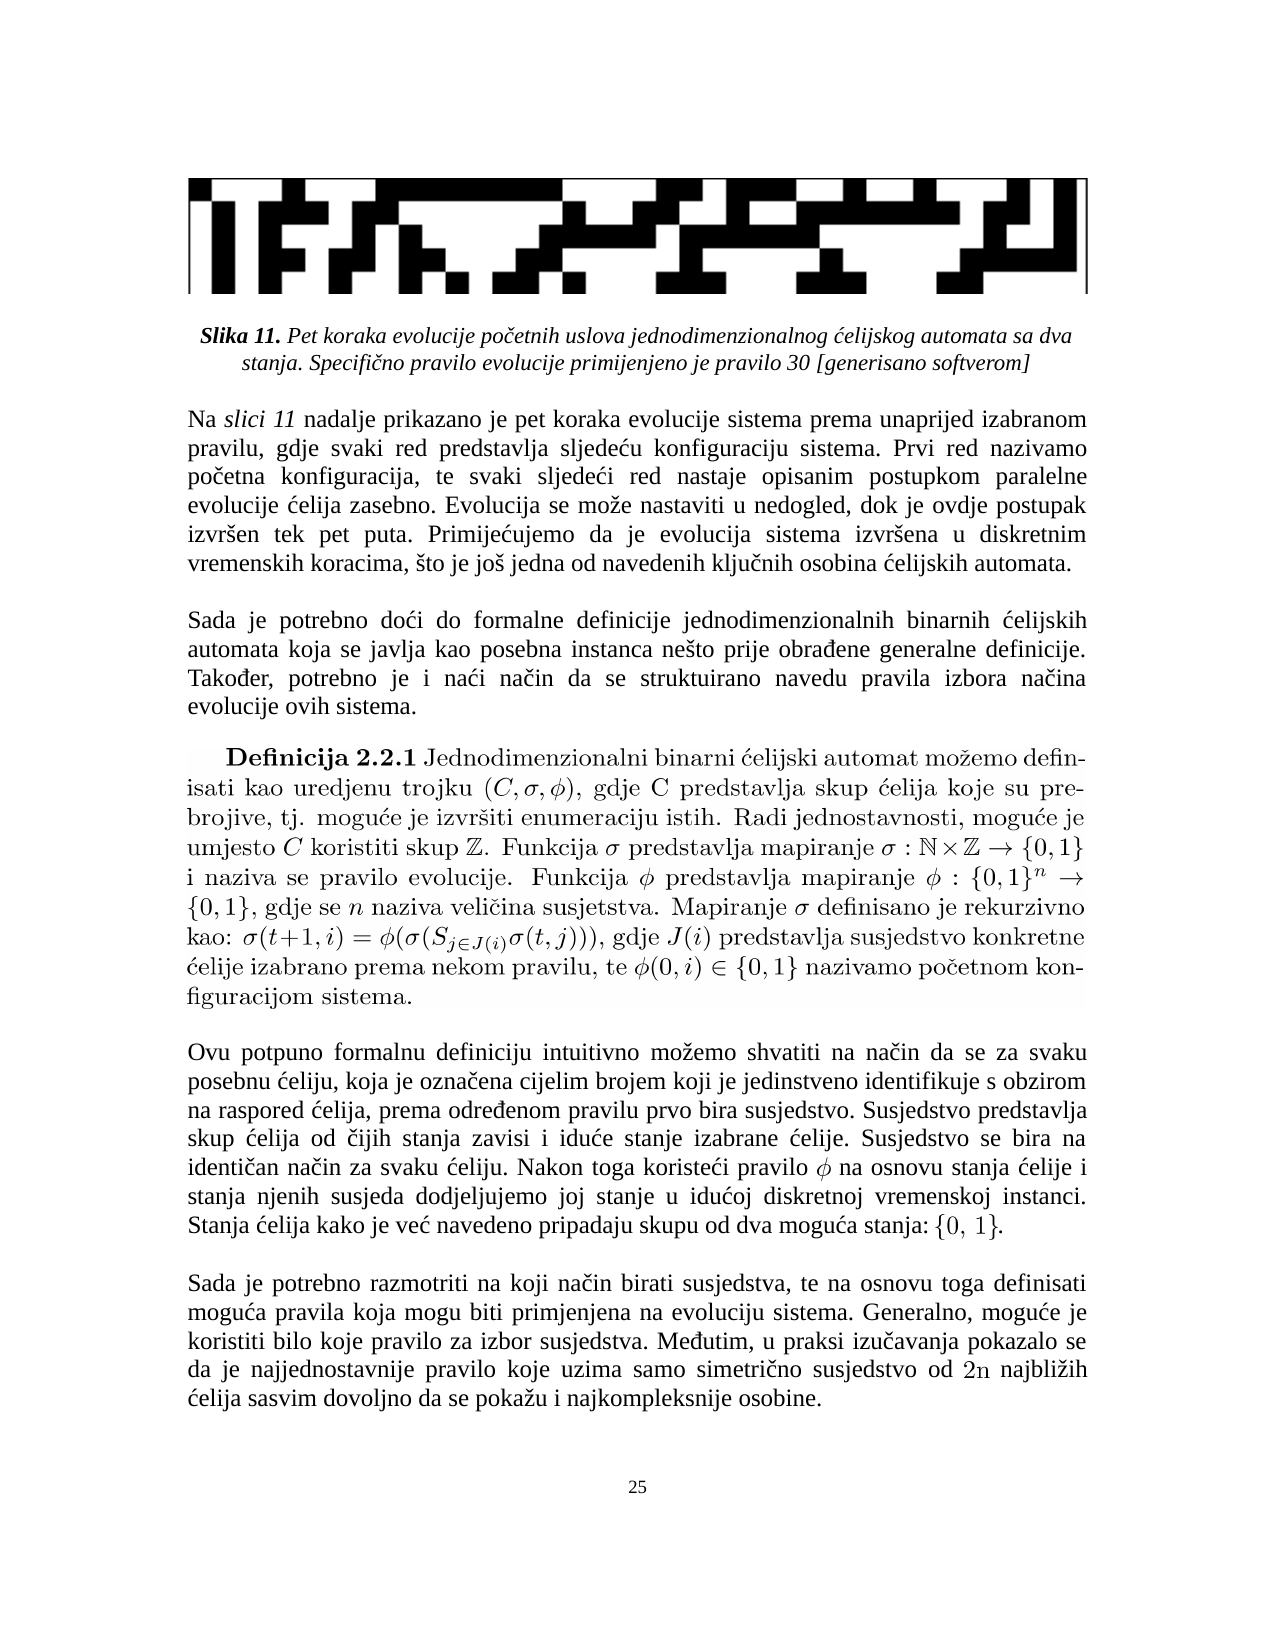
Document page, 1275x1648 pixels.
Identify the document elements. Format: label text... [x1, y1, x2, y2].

text Sada je potrebno doći do formalne definicije jednodimenzionalnih binarnih ćelijskih automata koja se javlja kao posebna instanca nešto prije obrađene generalne definicije. Također, potrebno je i naći način da se struktuirano navedu pravila izbora načina evolucije ovih sistema. [187, 605, 1088, 720]
text Na slici 11 nadalje prikazano je pet koraka evolucije sistema prema unaprijed izabranom pravilu, gdje svaki red predstavlja sljedeću konfiguraciju sistema. Prvi red nazivamo početna konfiguracija, te svaki sljedeći red nastaje opisanim postupkom paralelne evolucije ćelija zasebno. Evolucija se može nastaviti u nedogled, dok je ovdje postupak izvršen tek pet puta. Primijećujemo da je evolucija sistema izvršena u diskretnim vremenskih koracima, što je još jedna od navedenih ključnih osobina ćelijskih automata. [187, 404, 1088, 576]
text Ovu potpuno formalnu definiciju intuitivno možemo shvatiti na način da se za svaku posebnu ćeliju, koja je označena cijelim brojem koji je jedinstveno identifikuje s obzirom na raspored ćelija, prema određenom pravilu prvo bira susjedstvo. Susjedstvo predstavlja skup ćelija od čijih stanja zavisi i iduće stanje izabrane ćelije. Susjedstvo se bira na identičan način za svaku ćeliju. Nakon toga koristeći pravilo na osnovu stanja ćelije i stanja njenih susjeda dodjeljujemo joj stanje u idućoj diskretnoj vremenskoj instanci. Stanja ćelija kako je već navedeno pripadaju skupu od dva moguća stanja: . [187, 1037, 1088, 1239]
text Sada je potrebno razmotriti na koji način birati susjedstva, te na osnovu toga definisati moguća pravila koja mogu biti primjenjena na evoluciju sistema. Generalno, moguće je koristiti bilo koje pravilo za izbor susjedstva. Međutim, u praksi izučavanja pokazalo se da je najjednostavnije pravilo koje uzima samo simetrično susjedstvo od najbližih ćelija sasvim dovoljno da se pokažu i najkompleksnije osobine. [187, 1268, 1088, 1412]
text Slika 11. Pet koraka evolucije početnih uslova jednodimenzionalnog ćelijskog automata sa dva stanja. Specifično pravilo evolucije primijenjeno je pravilo 30 [generisano softverom] [187, 322, 1087, 375]
picture [187, 178, 1088, 294]
picture [187, 748, 1085, 1009]
picture [817, 1157, 831, 1181]
picture [964, 1361, 990, 1378]
picture [935, 1214, 998, 1240]
